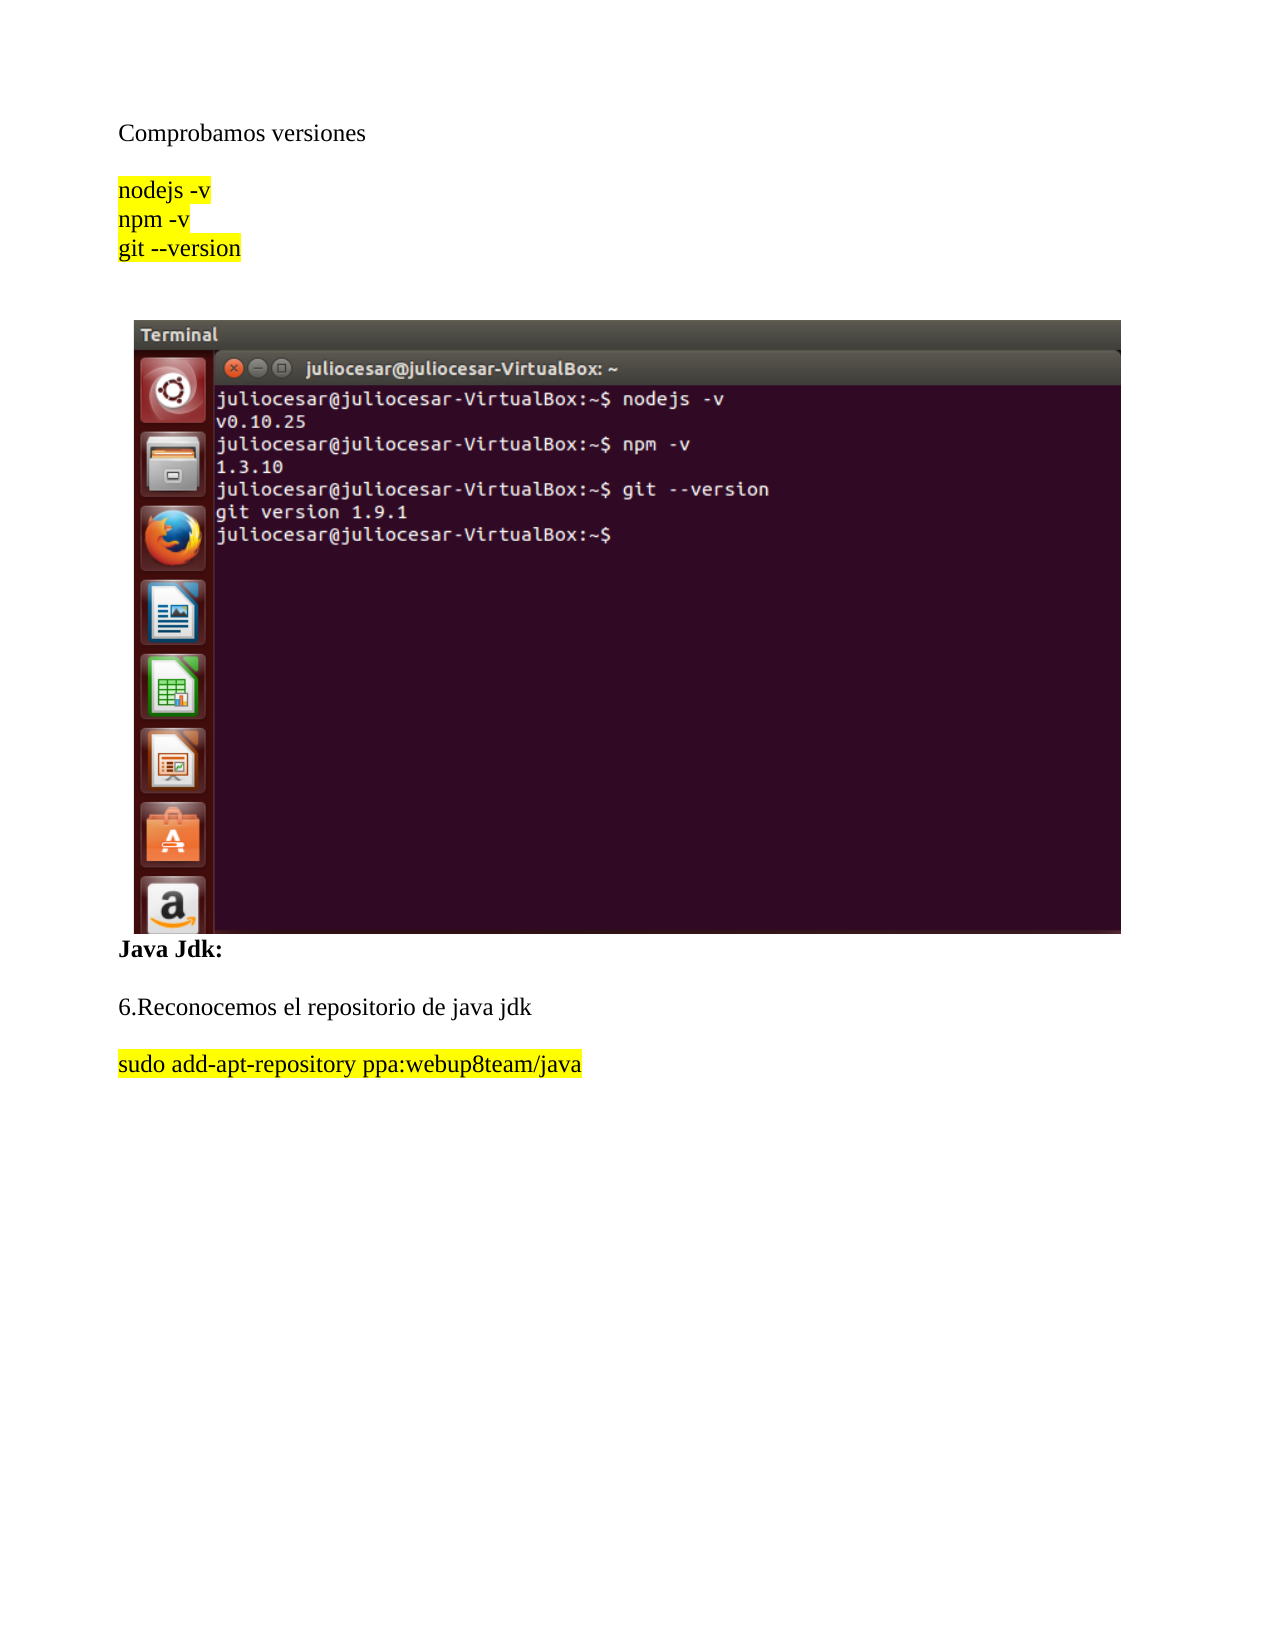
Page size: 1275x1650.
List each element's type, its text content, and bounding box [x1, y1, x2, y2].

list Reconocemos el repositorio de java jdk [118, 992, 1157, 1020]
text sudo add-apt-repository ppa:webup8team/java [118, 1049, 1157, 1078]
text Java Jdk: [118, 348, 1157, 963]
text npm -v [118, 204, 1157, 233]
text nodejs -v [118, 176, 1157, 204]
text git --version [118, 233, 1157, 262]
list Comprobamos versiones [118, 118, 1157, 147]
